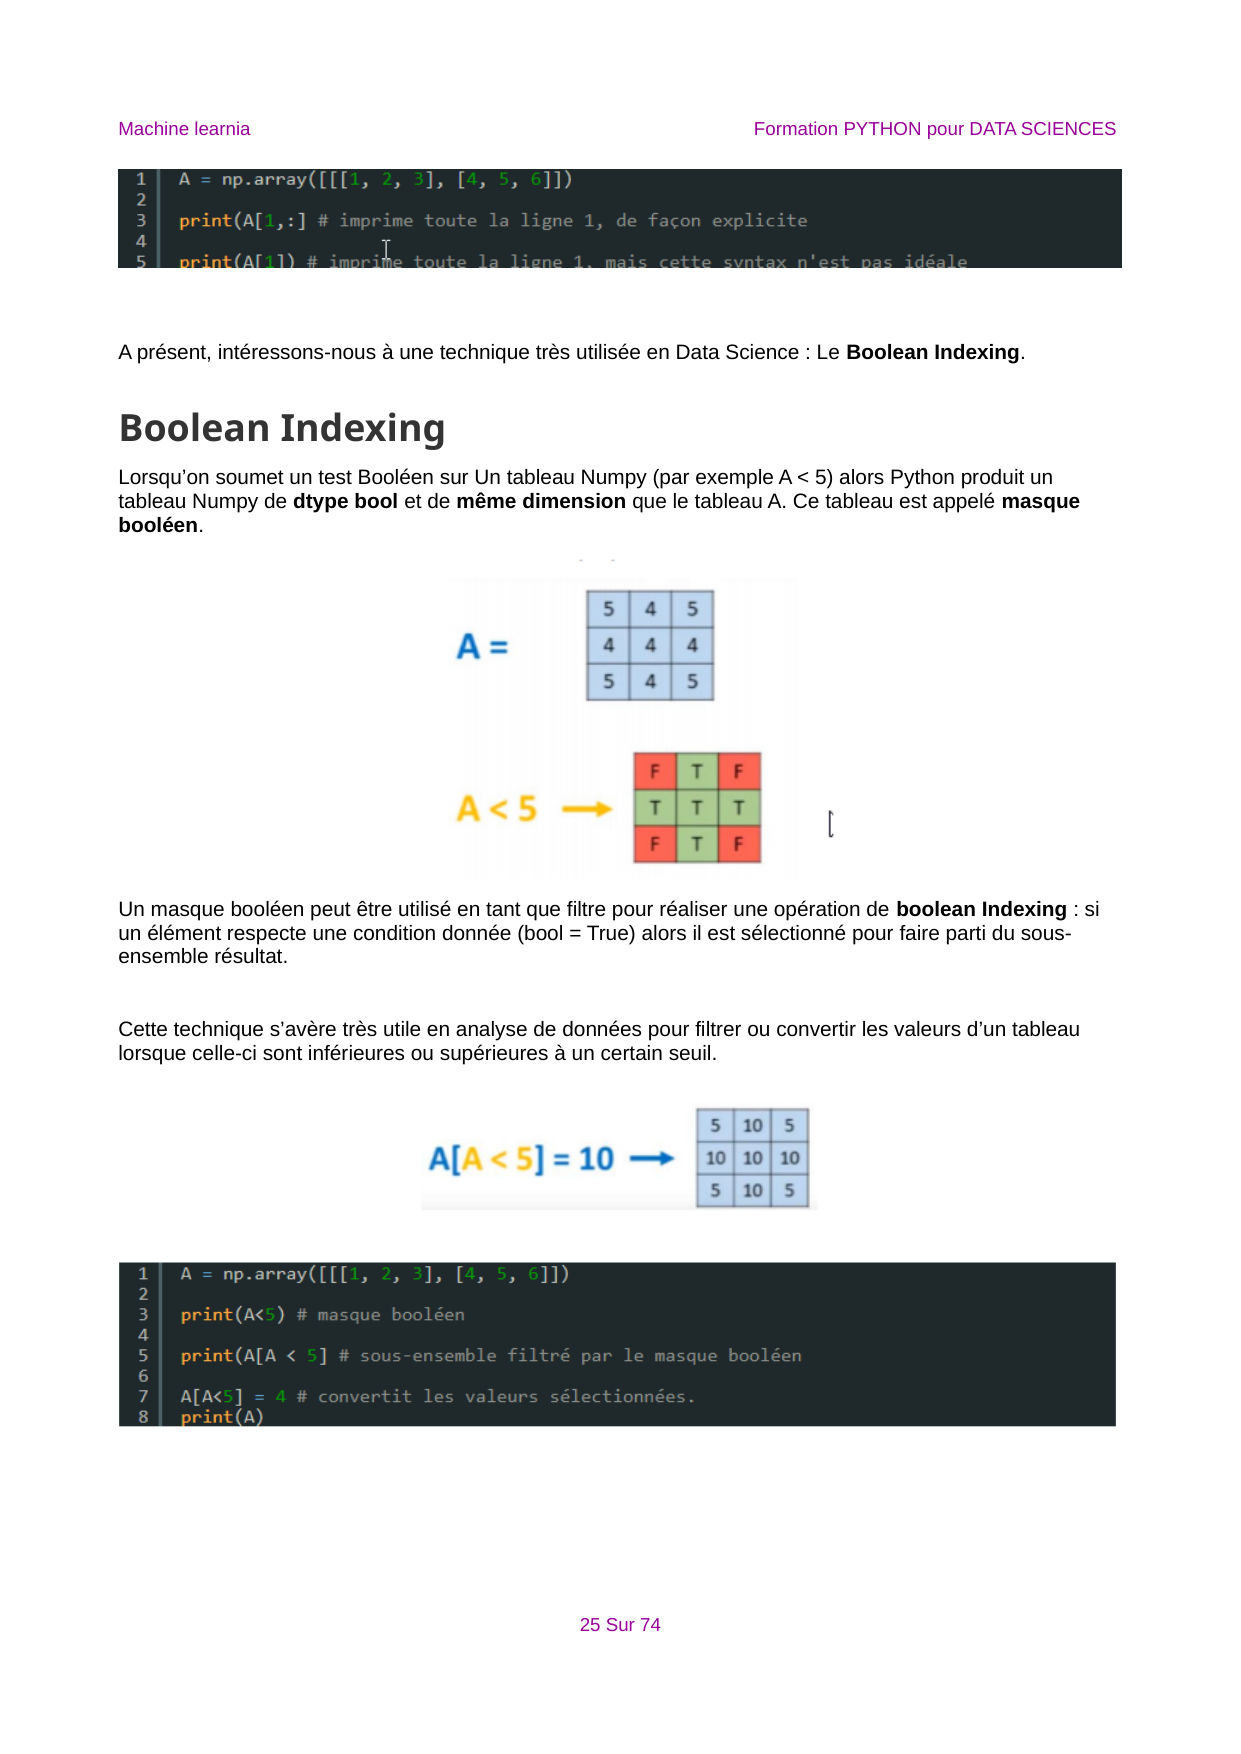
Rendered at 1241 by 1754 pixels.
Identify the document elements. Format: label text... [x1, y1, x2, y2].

picture [118, 1259, 1122, 1430]
picture [395, 1077, 845, 1223]
picture [118, 169, 1122, 268]
text Cette technique s’avère très utile en analyse de données pour filtrer ou convertir les valeurs d’un tableau lorsque celle-ci sont inférieures ou supérieures à un certain seuil. [118, 1017, 1122, 1065]
text A présent, intéressons-nous à une technique très utilisée en Data Science : Le Boolean Indexing. [118, 340, 1122, 364]
text Un masque booléen peut être utilisé en tant que filtre pour réaliser une opération de boolean Indexing : si un élément respecte une condition donnée (bool = True) alors il est sélectionné pour faire parti du sous-ensemble résultat. [118, 549, 1122, 968]
picture [406, 549, 834, 897]
subtitle Boolean Indexing [118, 402, 1122, 453]
text Lorsqu’on soumet un test Booléen sur Un tableau Numpy (par exemple A < 5) alors Python produit un tableau Numpy de dtype bool et de même dimension que le tableau A. Ce tableau est appelé masque booléen. [118, 465, 1122, 537]
